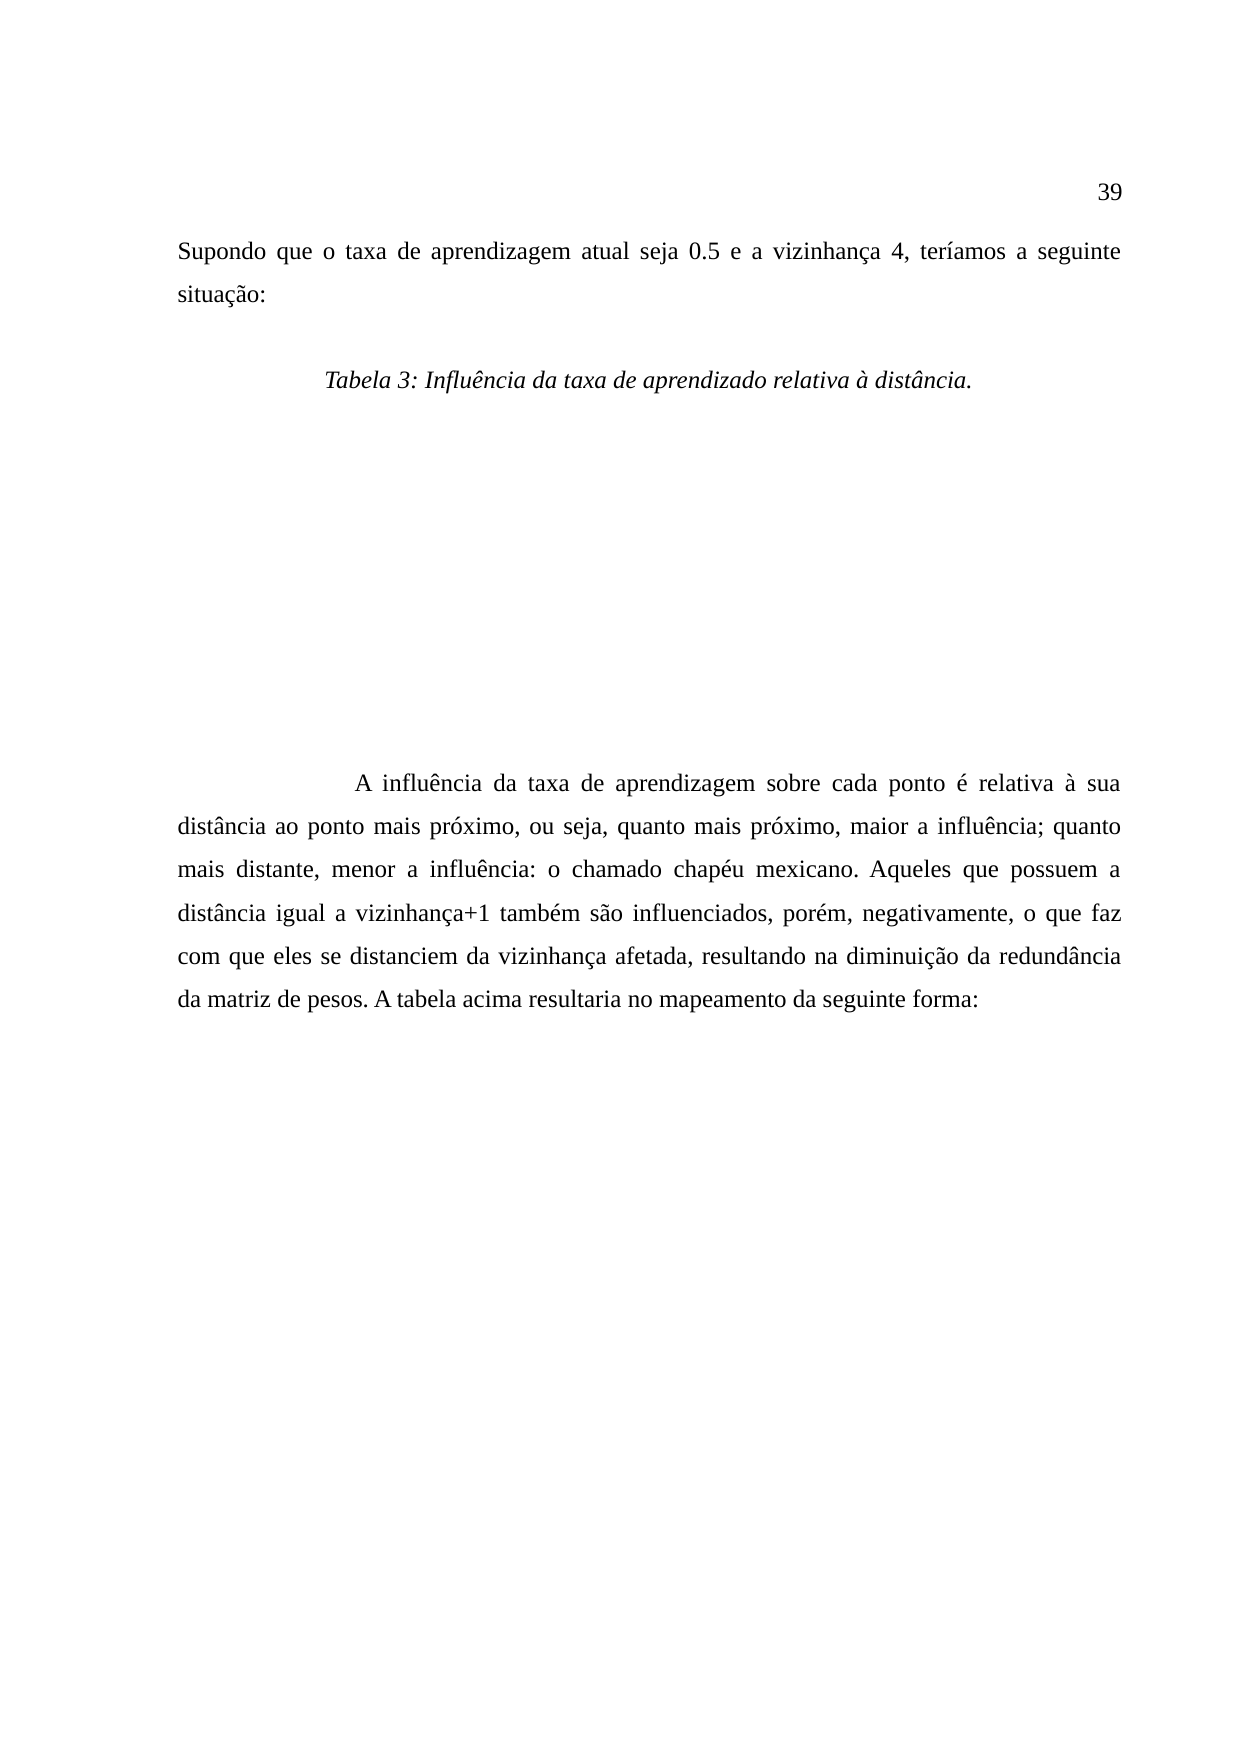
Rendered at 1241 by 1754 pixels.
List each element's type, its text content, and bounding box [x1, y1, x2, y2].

text Tabela 3: Influência da taxa de aprendizado relativa à distância. [177, 366, 1122, 394]
text A influência da taxa de aprendizagem sobre cada ponto é relativa à sua distância ao ponto mais próximo, ou seja, quanto mais próximo, maior a influência; quanto mais distante, menor a influência: o chamado chapéu mexicano. Aqueles que possuem a distância igual a vizinhança+1 também são influenciados, porém, negativamente, o que faz com que eles se distanciem da vizinhança afetada, resultando na diminuição da redundância da matriz de pesos. A tabela acima resultaria no mapeamento da seguinte forma: [177, 768, 1122, 1013]
text Supondo que o taxa de aprendizagem atual seja 0.5 e a vizinhança 4, teríamos a seguinte situação: [177, 236, 1122, 308]
